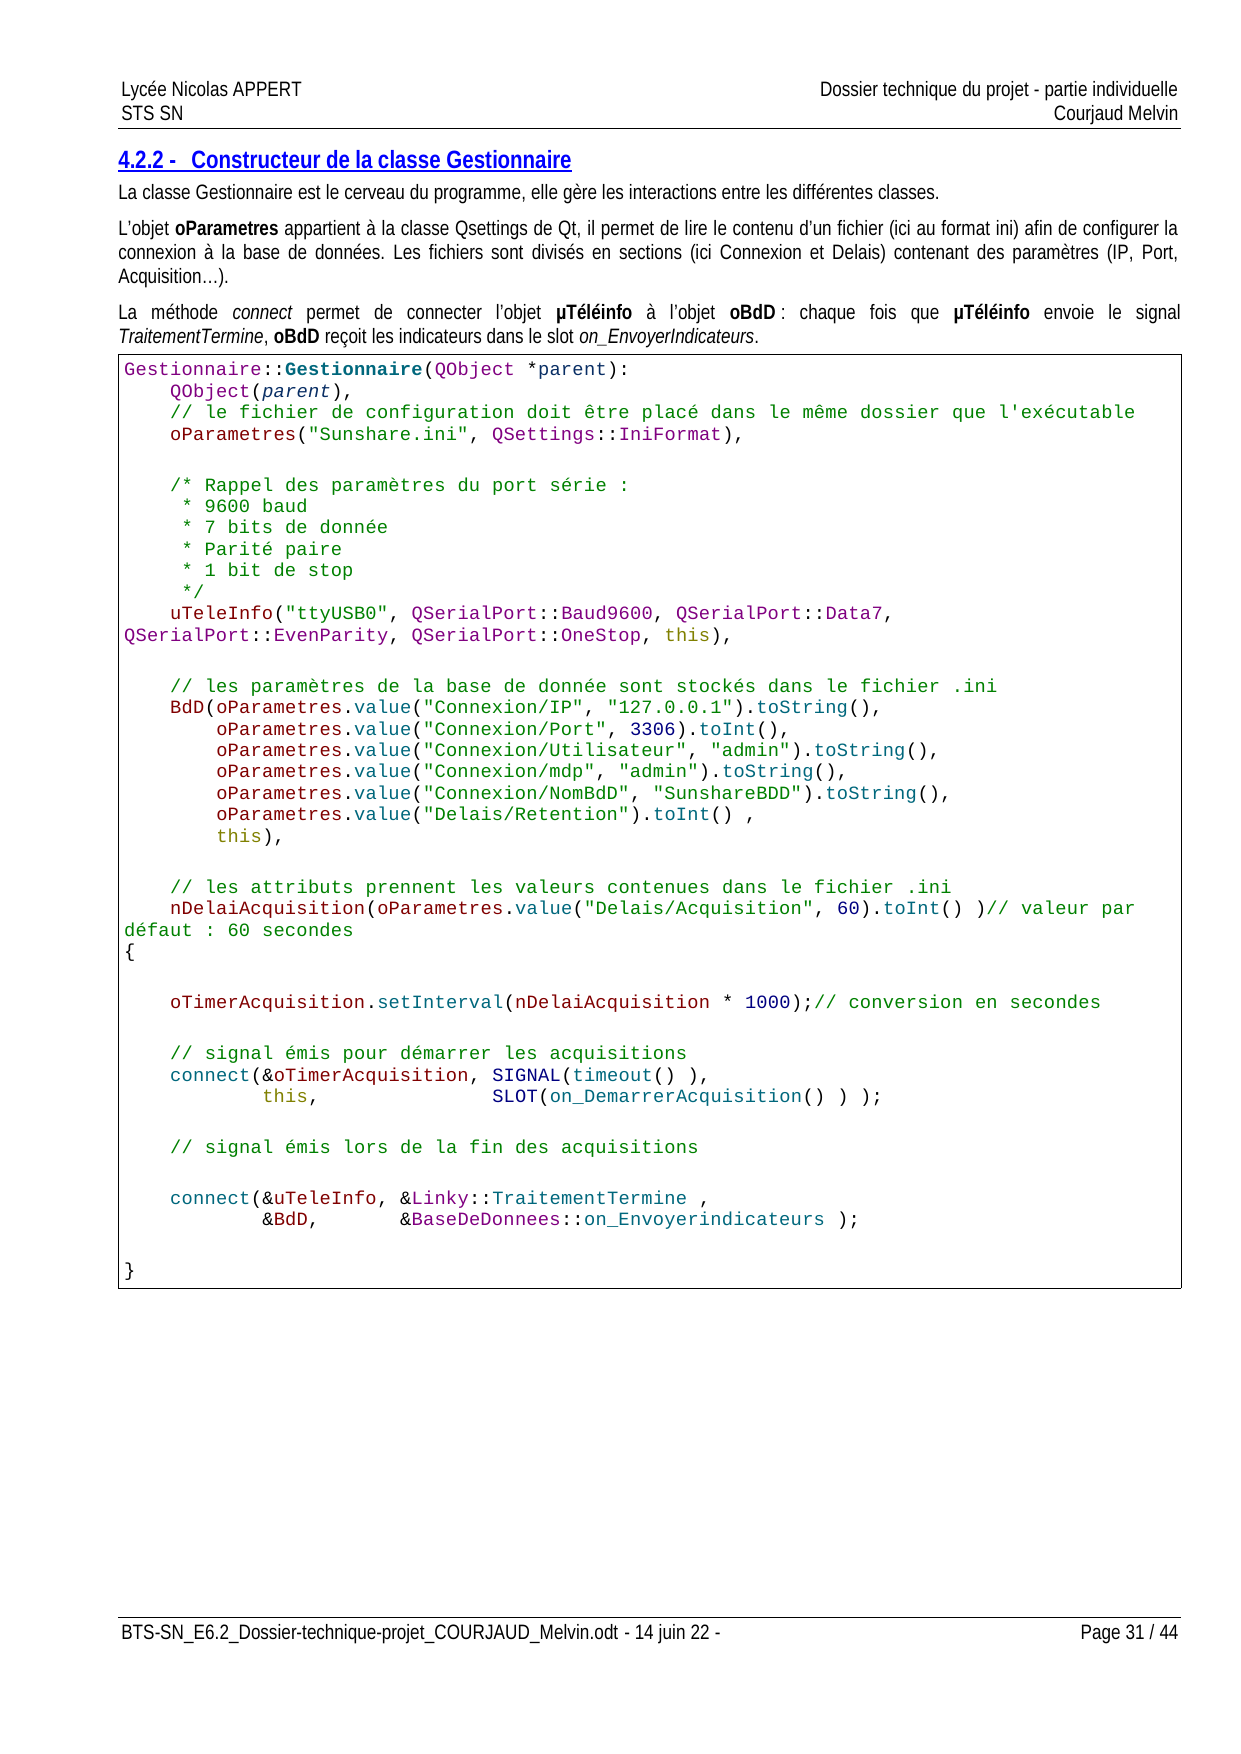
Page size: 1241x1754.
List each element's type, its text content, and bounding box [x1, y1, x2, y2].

text La classe Gestionnaire est le cerveau du programme, elle gère les interactions entre les différentes classes. [118, 180, 1181, 204]
text L’objet oParametres appartient à la classe Qsettings de Qt, il permet de lire le contenu d’un fichier (ici au format ini) afin de configurer la connexion à la base de données. Les fichiers sont divisés en sections (ici Connexion et Delais) contenant des paramètres (IP, Port, Acquisition…). [118, 216, 1181, 288]
table_header Gestionnaire::Gestionnaire(QObject *parent): QObject(parent), // le fichier de configuration doit être placé dans le même dossier que l'exécutable oParametres("Sunshare.ini", QSettings::IniFormat), /* Rappel des paramètres du port série : * 9600 baud * 7 bits de donnée * Parité paire * 1 bit de stop */ uTeleInfo("ttyUSB0", QSerialPort::Baud9600, QSerialPort::Data7, QSerialPort::EvenParity, QSerialPort::OneStop, this), // les paramètres de la base de donnée sont stockés dans le fichier .ini BdD(oParametres.value("Connexion/IP", "127.0.0.1").toString(), oParametres.value("Connexion/Port", 3306).toInt(), oParametres.value("Connexion/Utilisateur", "admin").toString(), oParametres.value("Connexion/mdp", "admin").toString(), oParametres.value("Connexion/NomBdD", "SunshareBDD").toString(), oParametres.value("Delais/Retention").toInt() , this), // les attributs prennent les valeurs contenues dans le fichier .ini nDelaiAcquisition(oParametres.value("Delais/Acquisition", 60).toInt() )// valeur par défaut : 60 secondes { oTimerAcquisition.setInterval(nDelaiAcquisition * 1000);// conversion en secondes // signal émis pour démarrer les acquisitions connect(&oTimerAcquisition, SIGNAL(timeout() ), this, SLOT(on_DemarrerAcquisition() ) ); // signal émis lors de la fin des acquisitions connect(&uTeleInfo, &Linky::TraitementTermine , &BdD, &BaseDeDonnees::on_Envoyerindicateurs ); } [119, 355, 1181, 1288]
text La méthode connect permet de connecter l’objet µTéléinfo à l’objet oBdD : chaque fois que µTéléinfo envoie le signal TraitementTermine, oBdD reçoit les indicateurs dans le slot on_EnvoyerIndicateurs. [118, 300, 1181, 348]
subtitle Constructeur de la classe Gestionnaire [118, 145, 1181, 174]
